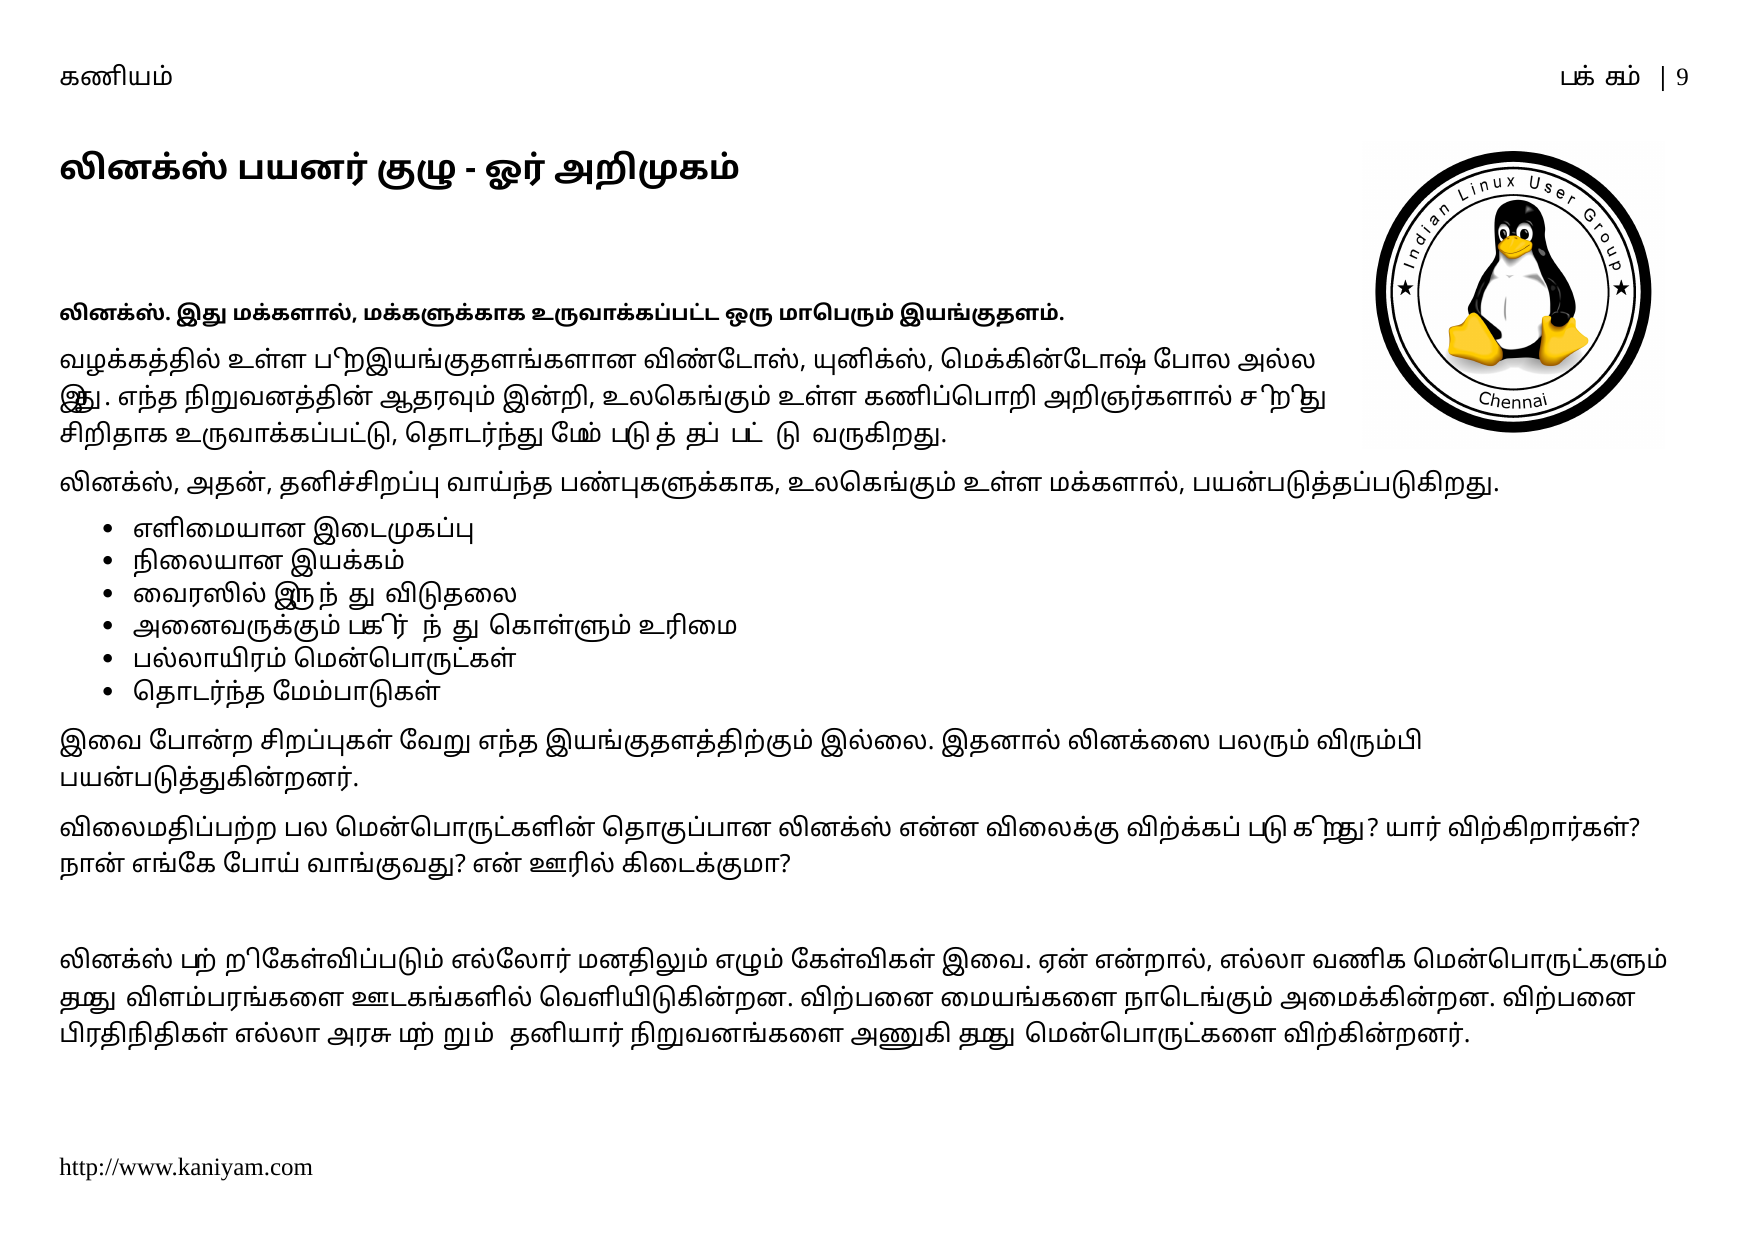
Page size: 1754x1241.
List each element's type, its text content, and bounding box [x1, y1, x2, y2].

list வைரஸில் இருந்து விடுதலை [103, 580, 1695, 612]
list பல்லாயிரம் மென்பொருட்கள் [103, 645, 1695, 678]
list அனைவருக்கும் பகிர்ந்து கொள்ளும் உரிமை [103, 612, 1695, 645]
list எளிமையான இடைமுகப்பு [103, 514, 1695, 547]
text வழக்கத்தில் உள்ள பிற இயங்குதளங்களான விண்டோஸ், யுனிக்ஸ், மெக்கின்டோஷ் போல அல்ல இது. எந்த நிறுவனத்தின் ஆதரவும் இன்றி, உலகெங்கும் உள்ள கணிப்பொறி அறிஞர்களால் சிறிது சிறிதாக உருவாக்கப்பட்டு, தொடர்ந்து மேம்படுத்தப்பட்டு வருகிறது. [59, 342, 1695, 453]
picture [1362, 141, 1665, 449]
list நிலையான இயக்கம் [103, 547, 1695, 580]
subtitle லினக்ஸ். இது மக்களால், மக்களுக்காக உருவாக்கப்பட்ட ஒரு மாபெரும் இயங்குதளம். [59, 298, 1361, 329]
subtitle லினக்ஸ் பயனர் குழு - ஓர் அறிமுகம் [59, 143, 1361, 193]
text லினக்ஸ், அதன், தனிச்சிறப்பு வாய்ந்த பண்புகளுக்காக, உலகெங்கும் உள்ள மக்களால், பயன்படுத்தப்படுகிறது. [59, 465, 1695, 502]
subtitle [1667, 143, 1695, 193]
text இவை போன்ற சிறப்புகள் வேறு எந்த இயங்குதளத்திற்கும் இல்லை. இதனால் லினக்ஸை பலரும் விரும்பி பயன்படுத்துகின்றனர். [59, 723, 1695, 797]
text விலைமதிப்பற்ற பல மென்பொருட்களின் தொகுப்பான லினக்ஸ் என்ன விலைக்கு விற்க்கப் படுகிறது? யார் விற்கிறார்கள்? நான் எங்கே போய் வாங்குவது? என் ஊரில் கிடைக்குமா? [59, 809, 1695, 883]
list தொடர்ந்த மேம்பாடுகள் [103, 678, 1695, 710]
text லினக்ஸ் பற்றி கேள்விப்படும் எல்லோர் மனதிலும் எழும் கேள்விகள் இவை. ஏன் என்றால், எல்லா வணிக மென்பொருட்களும் தமது விளம்பரங்களை ஊடகங்களில் வெளியிடுகின்றன. விற்பனை மையங்களை நாடெங்கும் அமைக்கின்றன. விற்பனை பிரதிநிதிகள் எல்லா அரசு மற்றும் தனியார் நிறுவனங்களை அணுகி தமது மென்பொருட்களை விற்கின்றனர். [59, 942, 1695, 1053]
